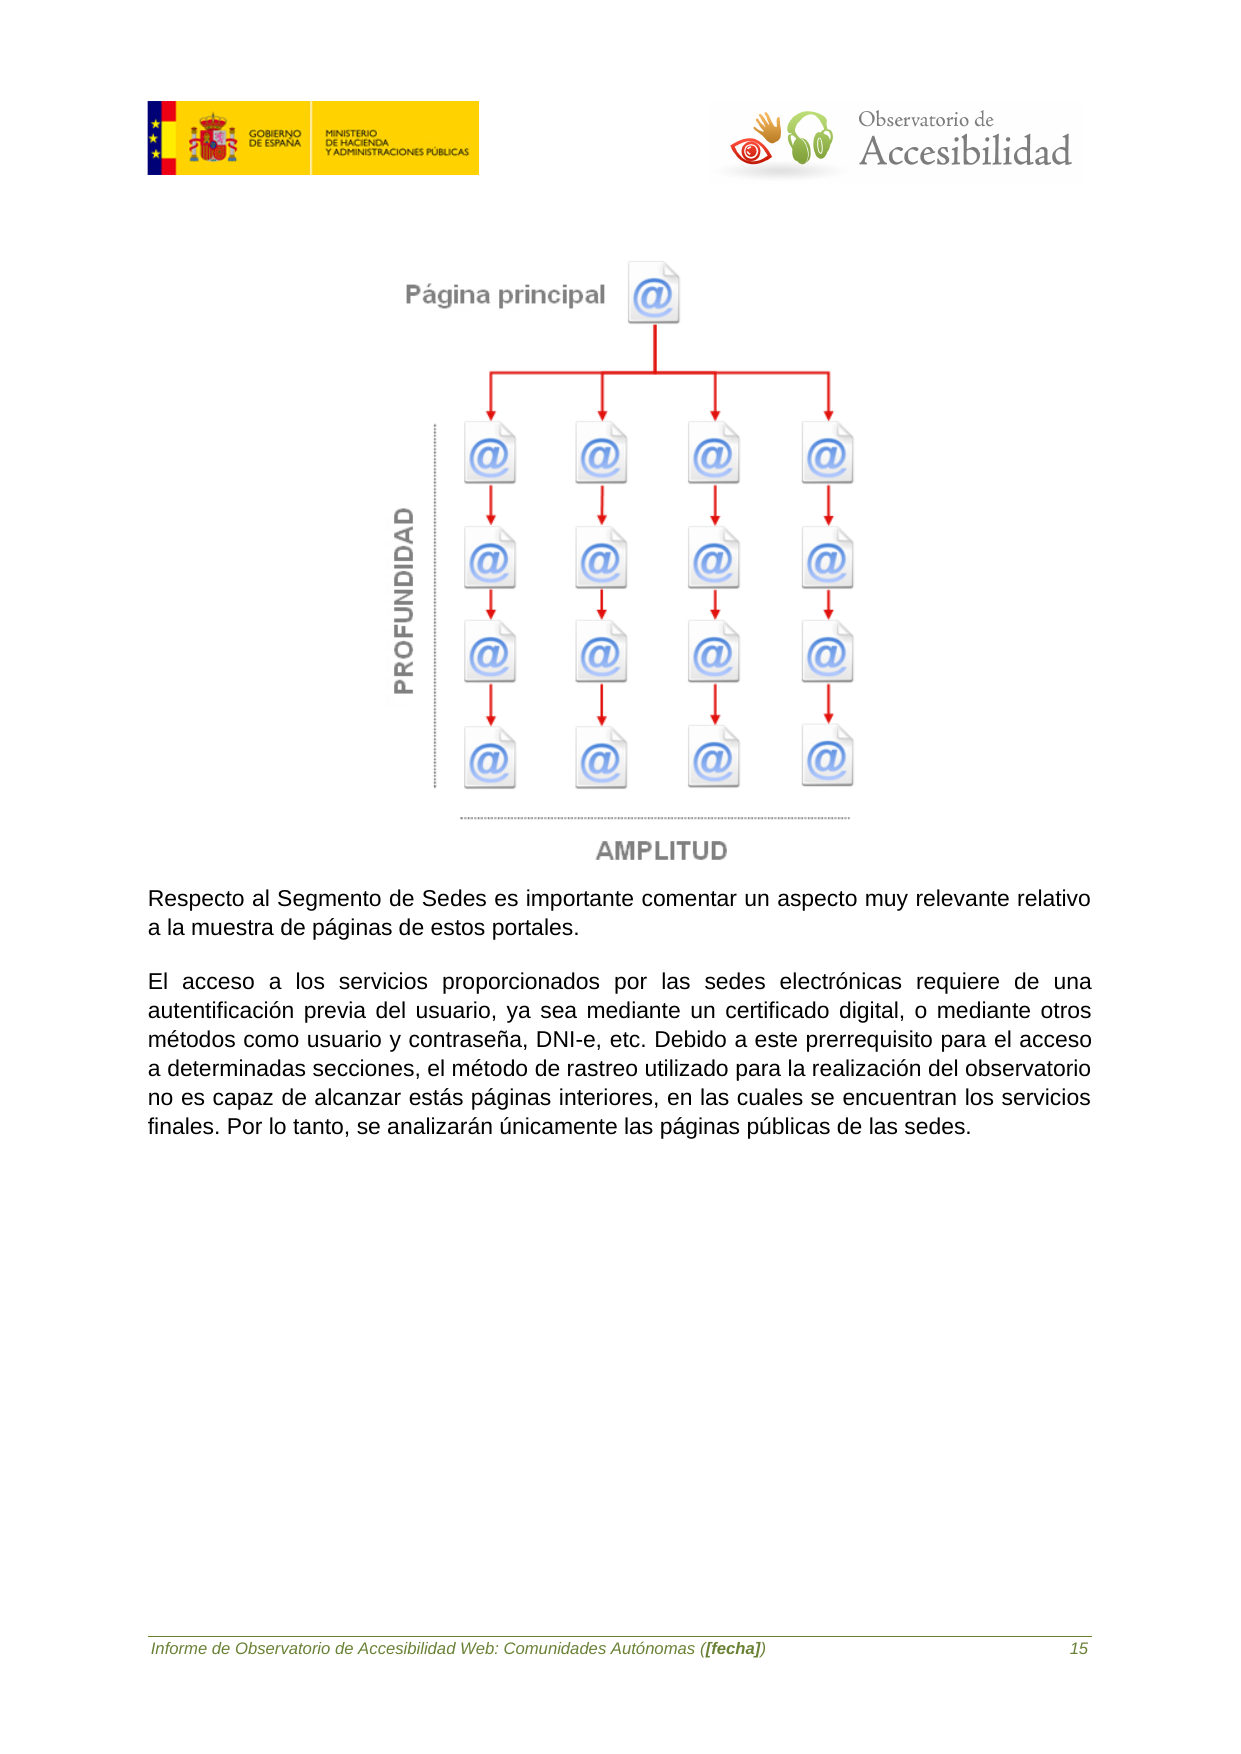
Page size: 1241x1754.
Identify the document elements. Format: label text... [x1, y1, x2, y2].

text Respecto al Segmento de Sedes es importante comentar un aspecto muy relevante relativo a la muestra de páginas de estos portales. [148, 885, 1092, 940]
text El acceso a los servicios proporcionados por las sedes electrónicas requiere de una autentificación previa del usuario, ya sea mediante un certificado digital, o mediante otros métodos como usuario y contraseña, DNI-e, etc. Debido a este prerrequisito para el acceso a determinadas secciones, el método de rastreo utilizado para la realización del observatorio no es capaz de alcanzar estás páginas interiores, en las cuales se encuentran los servicios finales. Por lo tanto, se analizarán únicamente las páginas públicas de las sedes. [148, 968, 1092, 1139]
picture [710, 102, 1086, 185]
picture [358, 241, 882, 885]
picture [147, 101, 479, 175]
